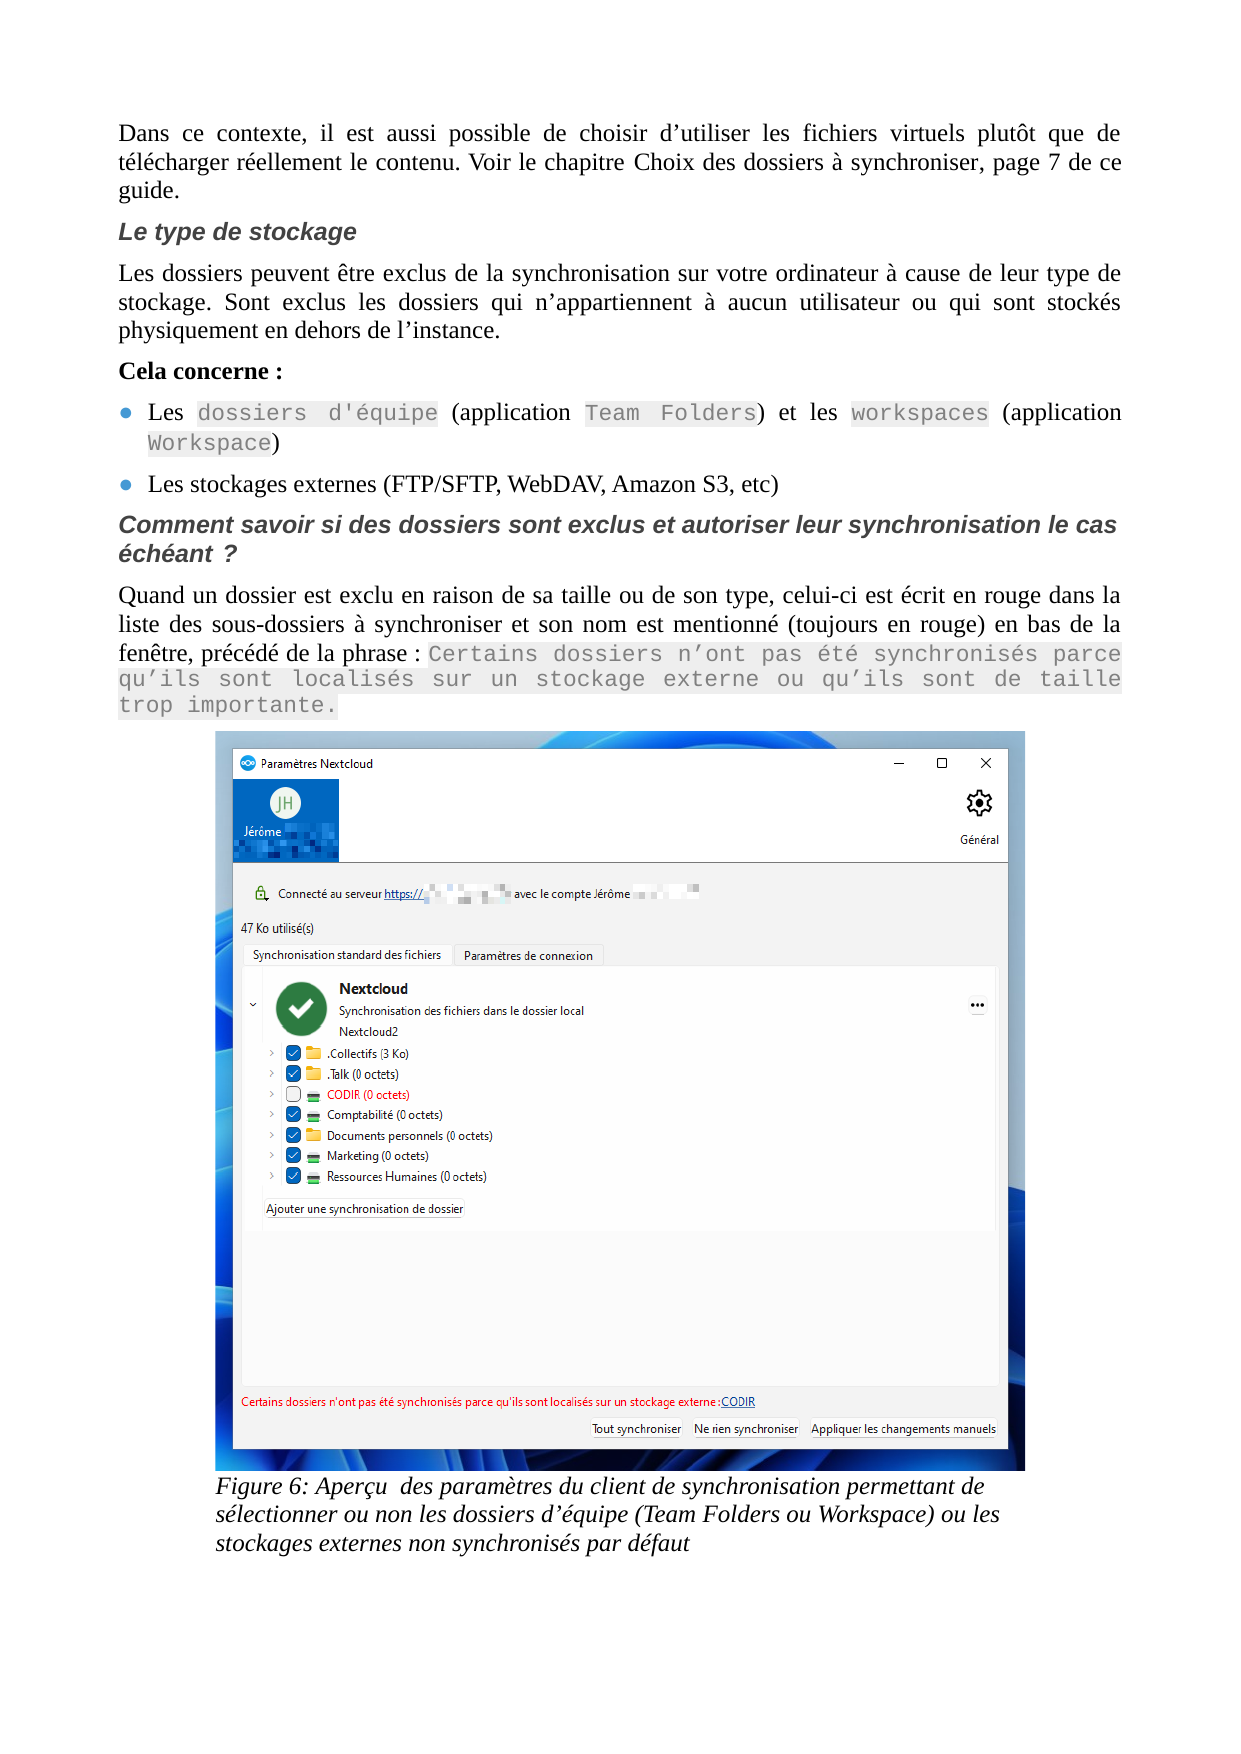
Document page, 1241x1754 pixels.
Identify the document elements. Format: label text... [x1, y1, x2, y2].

picture [215, 731, 1025, 1471]
text Quand un dossier est exclu en raison de sa taille ou de son type, celui-ci est écrit en rouge dans la liste des sous-dossiers à synchroniser et son nom est mentionné (toujours en rouge) en bas de la fenêtre, précédé de la phrase : Certains dossiers n’ont pas été synchronisés parce qu’ils sont localisés sur un stockage externe ou qu’ils sont de taille trop importante. [338, 694, 1122, 720]
list Les dossiers d'équipe (application Team Folders) et les workspaces (application Workspace) [118, 397, 1122, 457]
text Dans ce contexte, il est aussi possible de choisir d’utiliser les fichiers virtuels plutôt que de télécharger réellement le contenu. Voir le chapitre Choix des dossiers à synchroniser, page 7 de ce guide. [118, 118, 1122, 204]
text Figure 6: Aperçu des paramètres du client de synchronisation permettant de sélectionner ou non les dossiers d’équipe (Team Folders ou Workspace) ou les stockages externes non synchronisés par défaut [215, 1471, 1025, 1557]
subtitle Le type de stockage [118, 217, 1122, 246]
text Les dossiers peuvent être exclus de la synchronisation sur votre ordinateur à cause de leur type de stockage. Sont exclus les dossiers qui n’appartiennent à aucun utilisateur ou qui sont stockés physiquement en dehors de l’instance. [118, 258, 1122, 344]
list Les stockages externes (FTP/SFTP, WebDAV, Amazon S3, etc) [118, 469, 1122, 498]
text Quand un dossier est exclu en raison de sa taille ou de son type, celui-ci est écrit en rouge dans la liste des sous-dossiers à synchroniser et son nom est mentionné (toujours en rouge) en bas de la fenêtre, précédé de la phrase : Certains dossiers n’ont pas été synchronisés parce qu’ils sont localisés sur un stockage externe ou qu’ils sont de taille trop importante. [118, 580, 1122, 668]
subtitle Comment savoir si des dossiers sont exclus et autoriser leur synchronisation le cas échéant ? [118, 510, 1122, 568]
text Cela concerne : [118, 356, 1122, 385]
